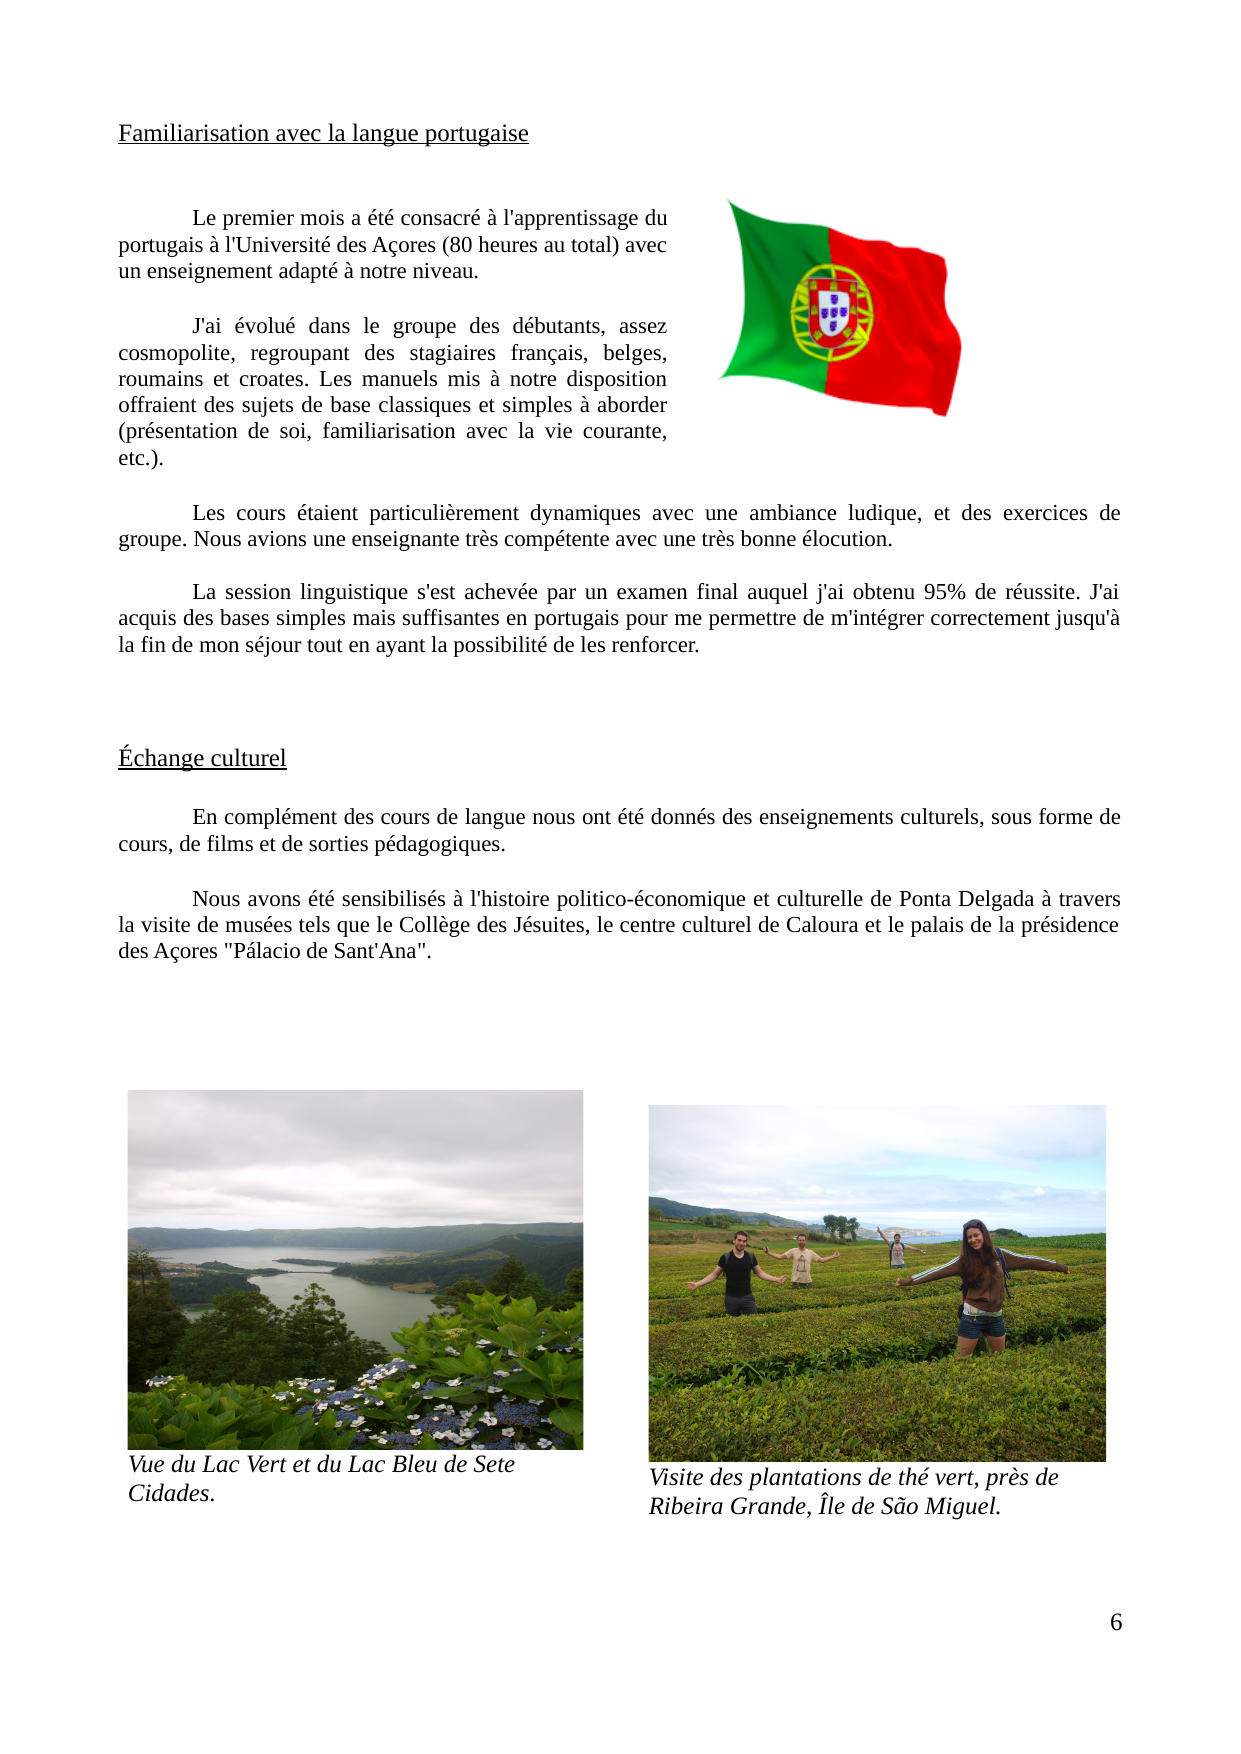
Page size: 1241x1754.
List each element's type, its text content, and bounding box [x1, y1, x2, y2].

text Vue du Lac Vert et du Lac Bleu de Sete Cidades. [128, 1450, 583, 1507]
text J'ai évolué dans le groupe des débutants, assez cosmopolite, regroupant des stagiaires français, belges, roumains et croates. Les manuels mis à notre disposition offraient des sujets de base classiques et simples à aborder (présentation de soi, familiarisation avec la vie courante, etc.). [118, 312, 1122, 470]
text Nous avons été sensibilisés à l'histoire politico-économique et culturelle de Ponta Delgada à travers la visite de musées tels que le Collège des Jésuites, le centre culturel de Caloura et le palais de la présidence des Açores "Pálacio de Sant'Ana". [118, 885, 1122, 964]
text Le premier mois a été consacré à l'apprentissage du portugais à l'Université des Açores (80 heures au total) avec un enseignement adapté à notre niveau. [118, 204, 668, 283]
text Les cours étaient particulièrement dynamiques avec une ambiance ludique, et des exercices de groupe. Nous avions une enseignante très compétente avec une très bonne élocution. [118, 499, 1122, 552]
picture [127, 1090, 584, 1450]
picture [648, 1105, 1107, 1462]
text [1014, 204, 1122, 283]
text Familiarisation avec la langue portugaise [118, 118, 1122, 147]
picture [668, 176, 1014, 448]
text En complément des cours de langue nous ont été donnés des enseignements culturels, sous forme de cours, de films et de sorties pédagogiques. [118, 801, 1122, 856]
text Échange culturel [118, 743, 1122, 772]
text La session linguistique s'est achevée par un examen final auquel j'ai obtenu 95% de réussite. J'ai acquis des bases simples mais suffisantes en portugais pour me permettre de m'intégrer correctement jusqu'à la fin de mon séjour tout en ayant la possibilité de les renforcer. [118, 578, 1122, 657]
text Visite des plantations de thé vert, près de Ribeira Grande, Île de São Miguel. [648, 1462, 1106, 1519]
